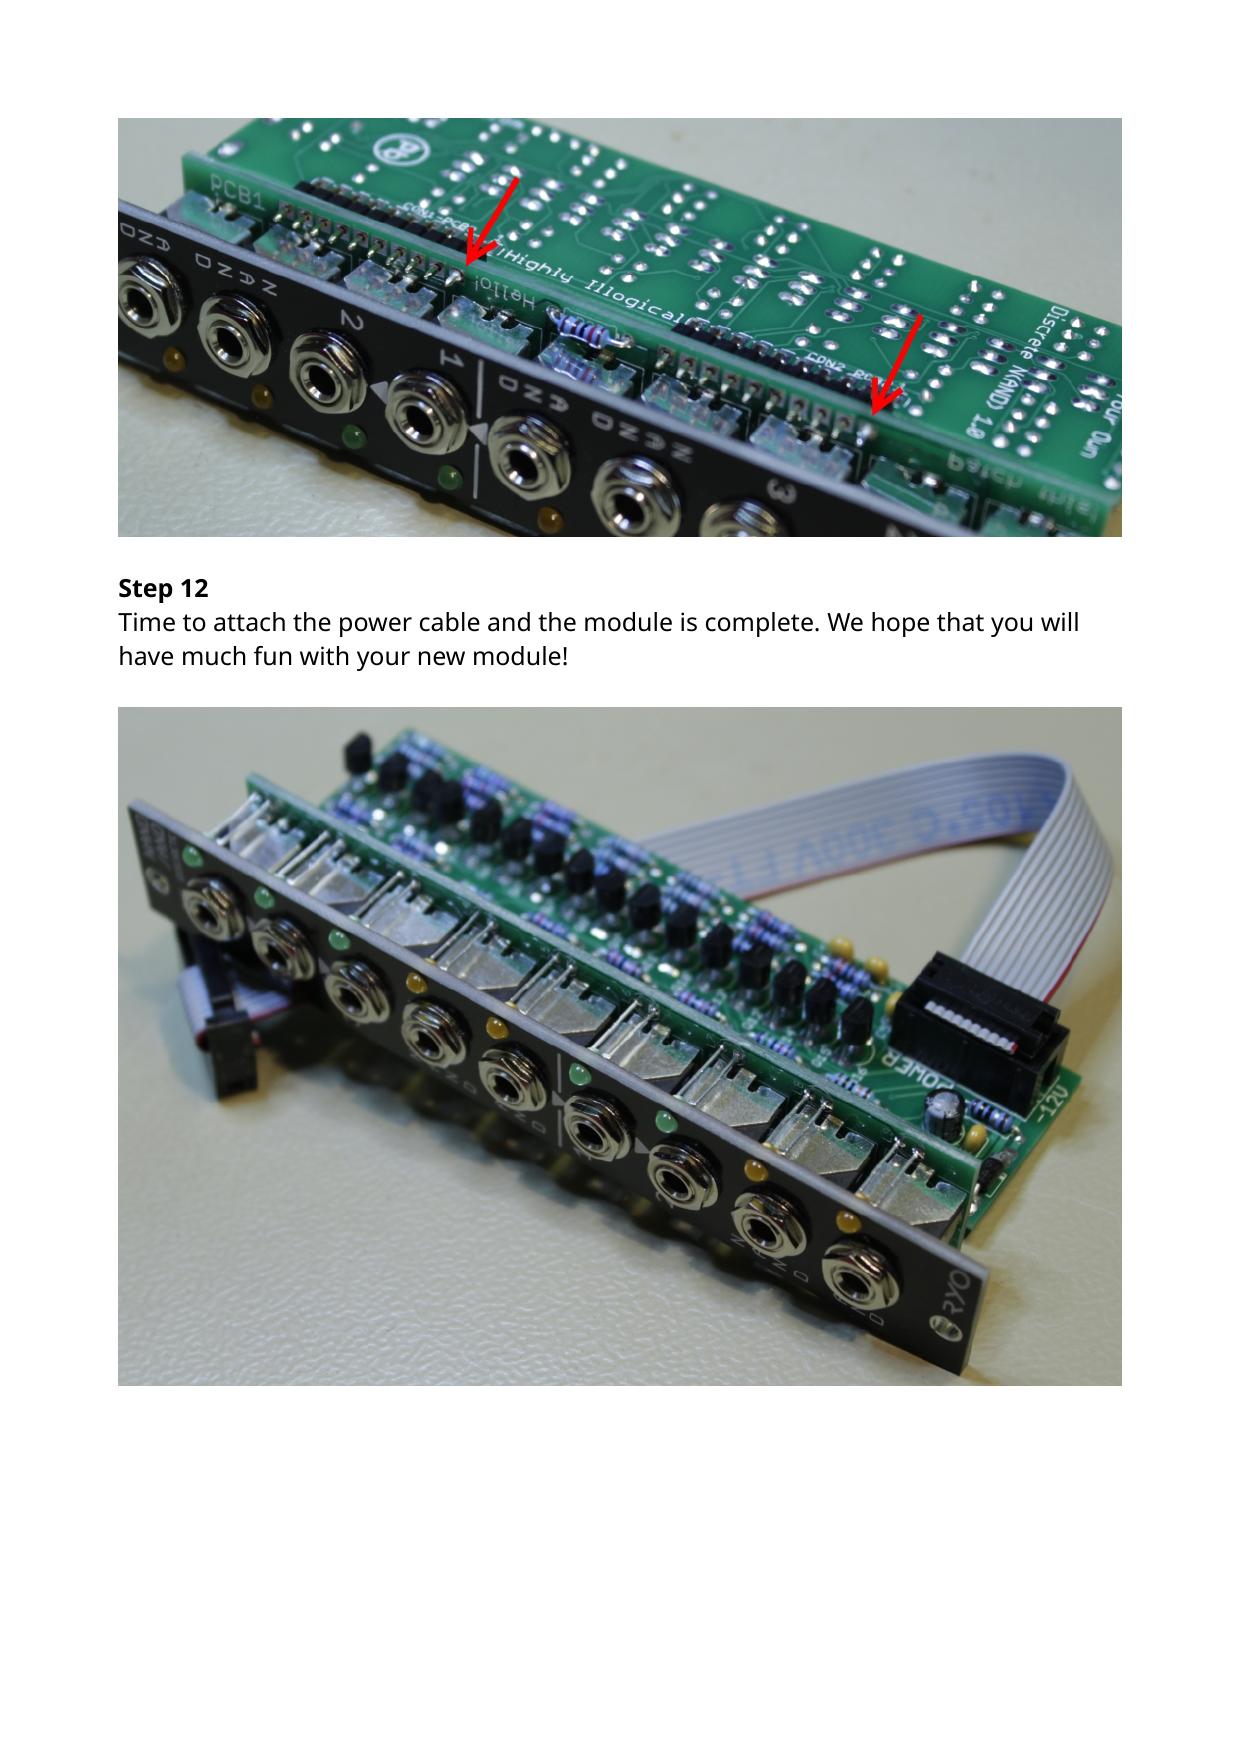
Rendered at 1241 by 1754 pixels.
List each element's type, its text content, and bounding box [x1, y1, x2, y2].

picture [118, 707, 1122, 1386]
picture [118, 118, 1122, 537]
text Time to attach the power cable and the module is complete. We hope that you will have much fun with your new module! [118, 605, 1122, 673]
text Step 12 [118, 571, 1122, 605]
